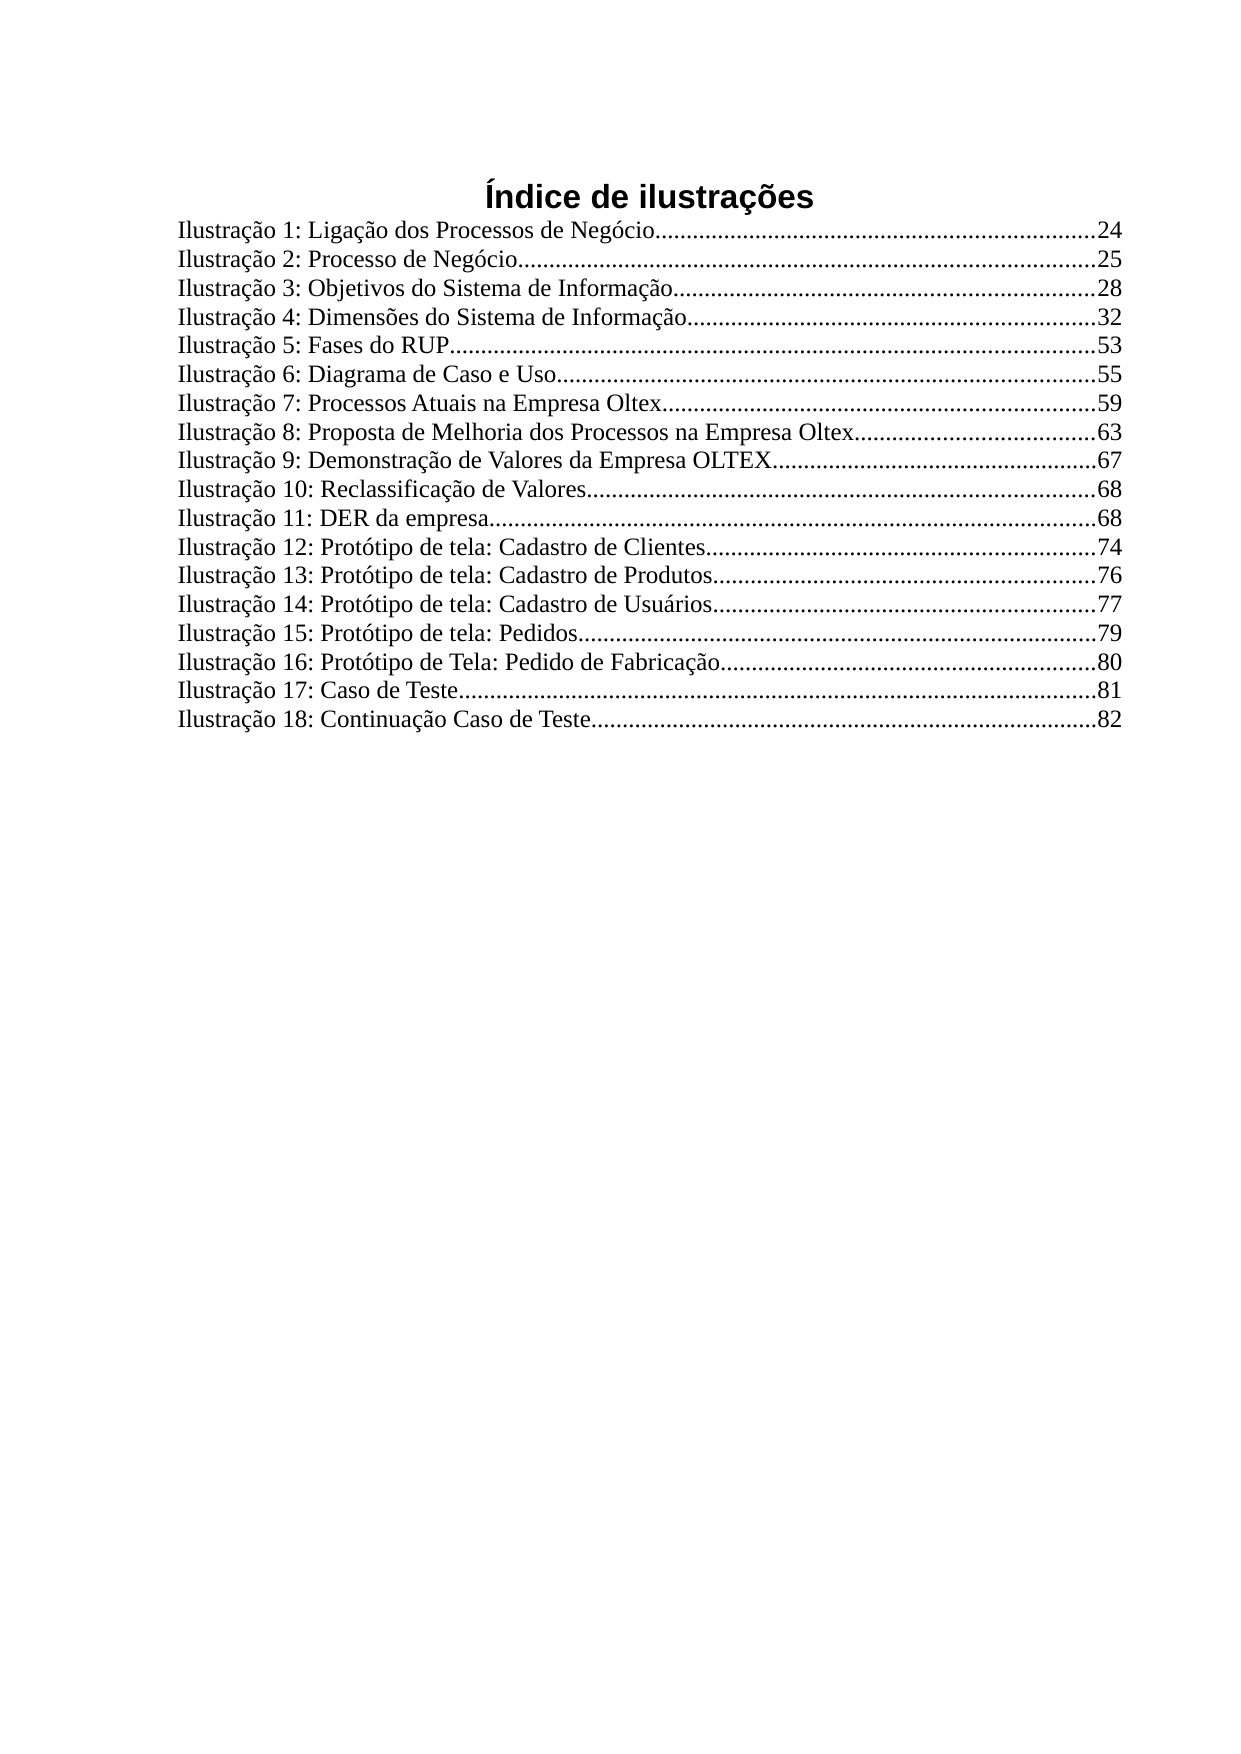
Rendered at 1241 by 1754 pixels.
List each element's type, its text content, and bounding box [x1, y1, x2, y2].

text Ilustração 1: Ligação dos Processos de Negócio 24 [177, 216, 1122, 244]
text Ilustração 15: Protótipo de tela: Pedidos 79 [177, 618, 1122, 647]
subtitle Índice de ilustrações [177, 177, 1122, 216]
text Ilustração 3: Objetivos do Sistema de Informação 28 [177, 273, 1122, 302]
text Ilustração 18: Continuação Caso de Teste 82 [177, 704, 1122, 733]
text Ilustração 16: Protótipo de Tela: Pedido de Fabricação 80 [177, 647, 1122, 676]
text Ilustração 11: DER da empresa 68 [177, 503, 1122, 532]
text Ilustração 17: Caso de Teste 81 [177, 676, 1122, 704]
text Ilustração 12: Protótipo de tela: Cadastro de Clientes 74 [177, 532, 1122, 561]
text Ilustração 8: Proposta de Melhoria dos Processos na Empresa Oltex 63 [177, 417, 1122, 446]
text Ilustração 2: Processo de Negócio 25 [177, 244, 1122, 273]
text Ilustração 7: Processos Atuais na Empresa Oltex 59 [177, 388, 1122, 417]
text Ilustração 10: Reclassificação de Valores 68 [177, 474, 1122, 503]
text Ilustração 13: Protótipo de tela: Cadastro de Produtos 76 [177, 561, 1122, 589]
text Ilustração 14: Protótipo de tela: Cadastro de Usuários 77 [177, 589, 1122, 618]
text Ilustração 5: Fases do RUP 53 [177, 331, 1122, 359]
text Ilustração 6: Diagrama de Caso e Uso 55 [177, 359, 1122, 388]
text Ilustração 9: Demonstração de Valores da Empresa OLTEX 67 [177, 446, 1122, 474]
text Ilustração 4: Dimensões do Sistema de Informação 32 [177, 302, 1122, 331]
